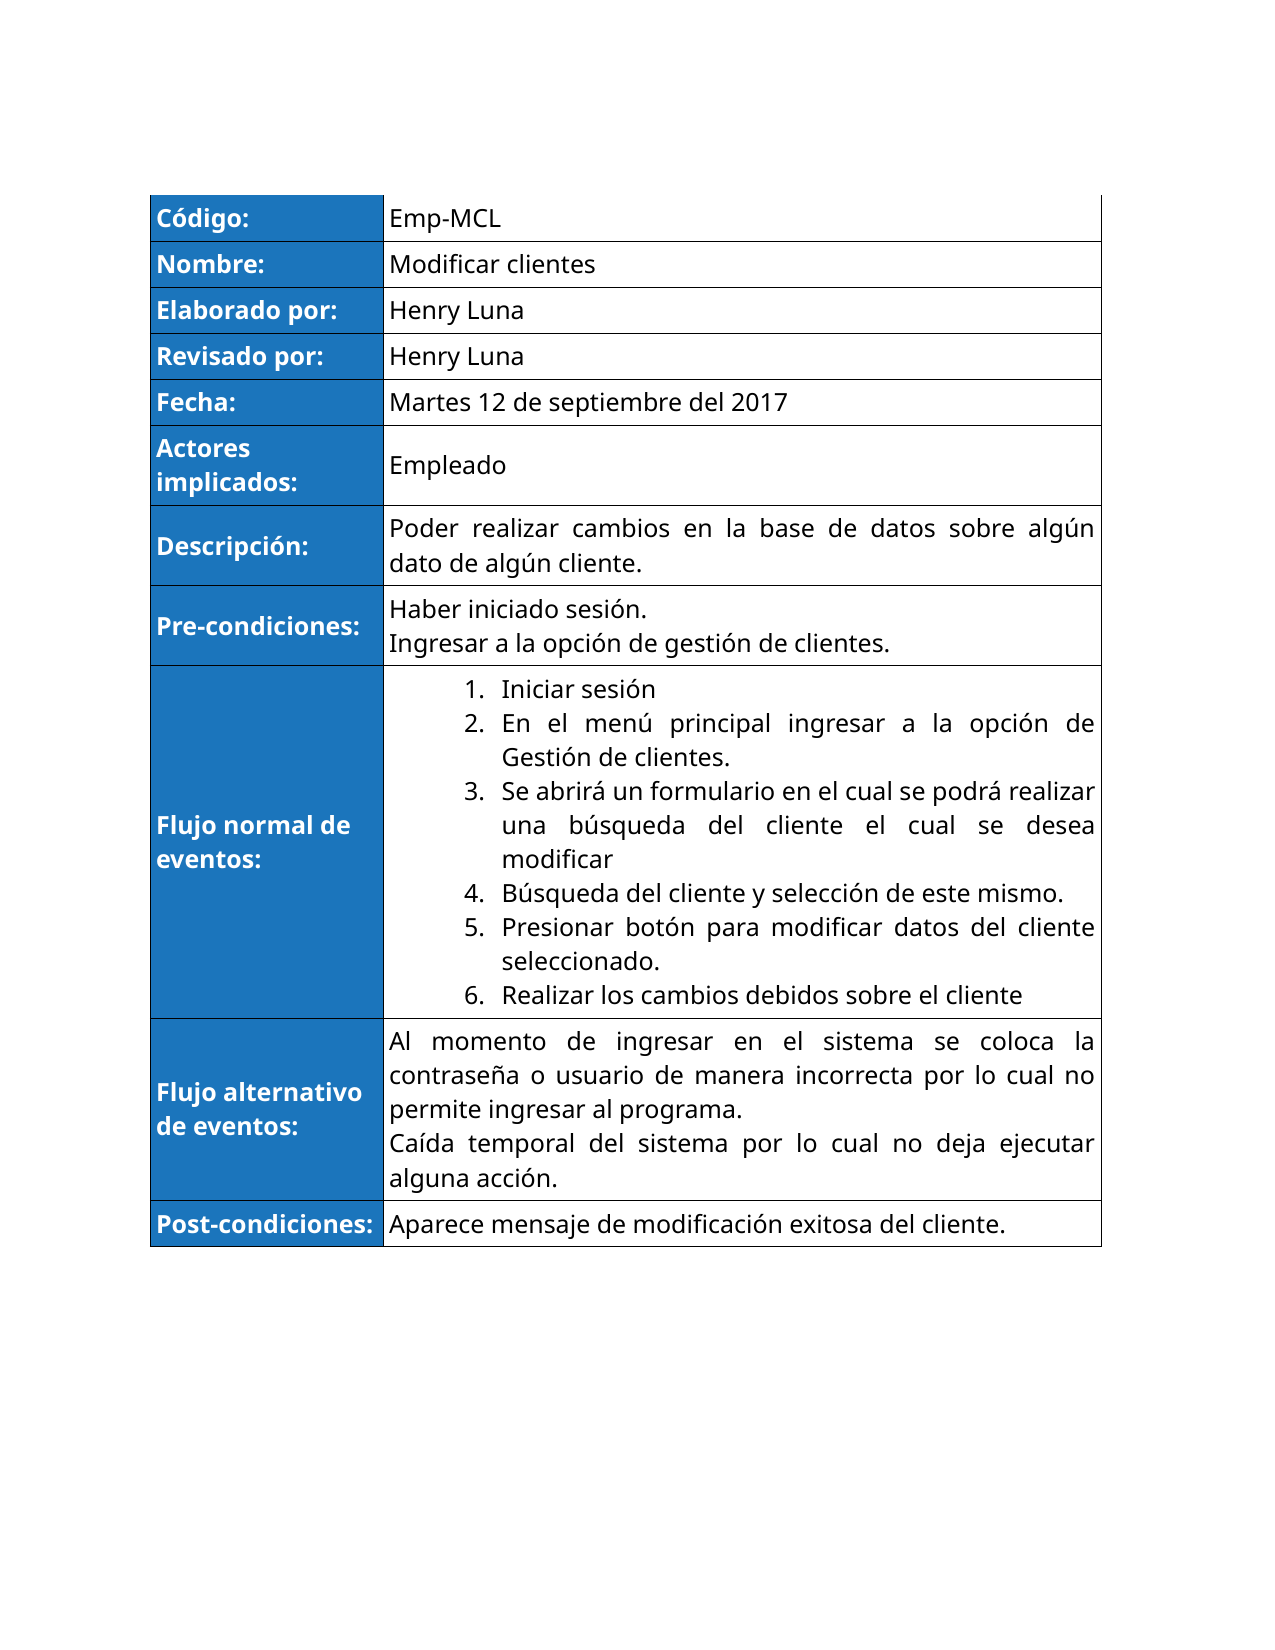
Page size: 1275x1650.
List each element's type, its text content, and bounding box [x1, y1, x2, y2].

table_cell Modificar clientes [384, 242, 1101, 287]
table_cell Flujo normal de eventos: [151, 666, 383, 1018]
table_cell Actores implicados: [151, 426, 383, 505]
table_header Código: [151, 195, 383, 241]
table_cell Flujo alternativo de eventos: [151, 1019, 383, 1200]
table_cell Iniciar sesión En el menú principal ingresar a la opción de Gestión de clientes. Se abrirá un formulario en el cual se podrá realizar una búsqueda del cliente el cual se desea modificar Búsqueda del cliente y selección de este mismo. Presionar botón para modificar datos del cliente seleccionado. Realizar los cambios debidos sobre el cliente [384, 666, 1101, 1018]
table_cell Post-condiciones: [151, 1201, 383, 1246]
table_cell Revisado por: [151, 334, 383, 379]
table_cell Fecha: [151, 380, 383, 425]
table_cell Nombre: [151, 242, 383, 287]
table_cell Descripción: [151, 506, 383, 585]
table_cell Poder realizar cambios en la base de datos sobre algún dato de algún cliente. [384, 506, 1101, 585]
table_cell Pre-condiciones: [151, 586, 383, 665]
table_cell Elaborado por: [151, 288, 383, 333]
table_cell Martes 12 de septiembre del 2017 [384, 380, 1101, 425]
table_cell Aparece mensaje de modificación exitosa del cliente. [384, 1201, 1101, 1246]
table_cell Empleado [384, 426, 1101, 505]
table_cell Henry Luna [384, 288, 1101, 333]
table_cell Henry Luna [384, 334, 1101, 379]
table_header Emp-MCL [384, 195, 1101, 241]
table_cell Haber iniciado sesión. Ingresar a la opción de gestión de clientes. [384, 586, 1101, 665]
table_cell Al momento de ingresar en el sistema se coloca la contraseña o usuario de manera incorrecta por lo cual no permite ingresar al programa. Caída temporal del sistema por lo cual no deja ejecutar alguna acción. [384, 1019, 1101, 1200]
